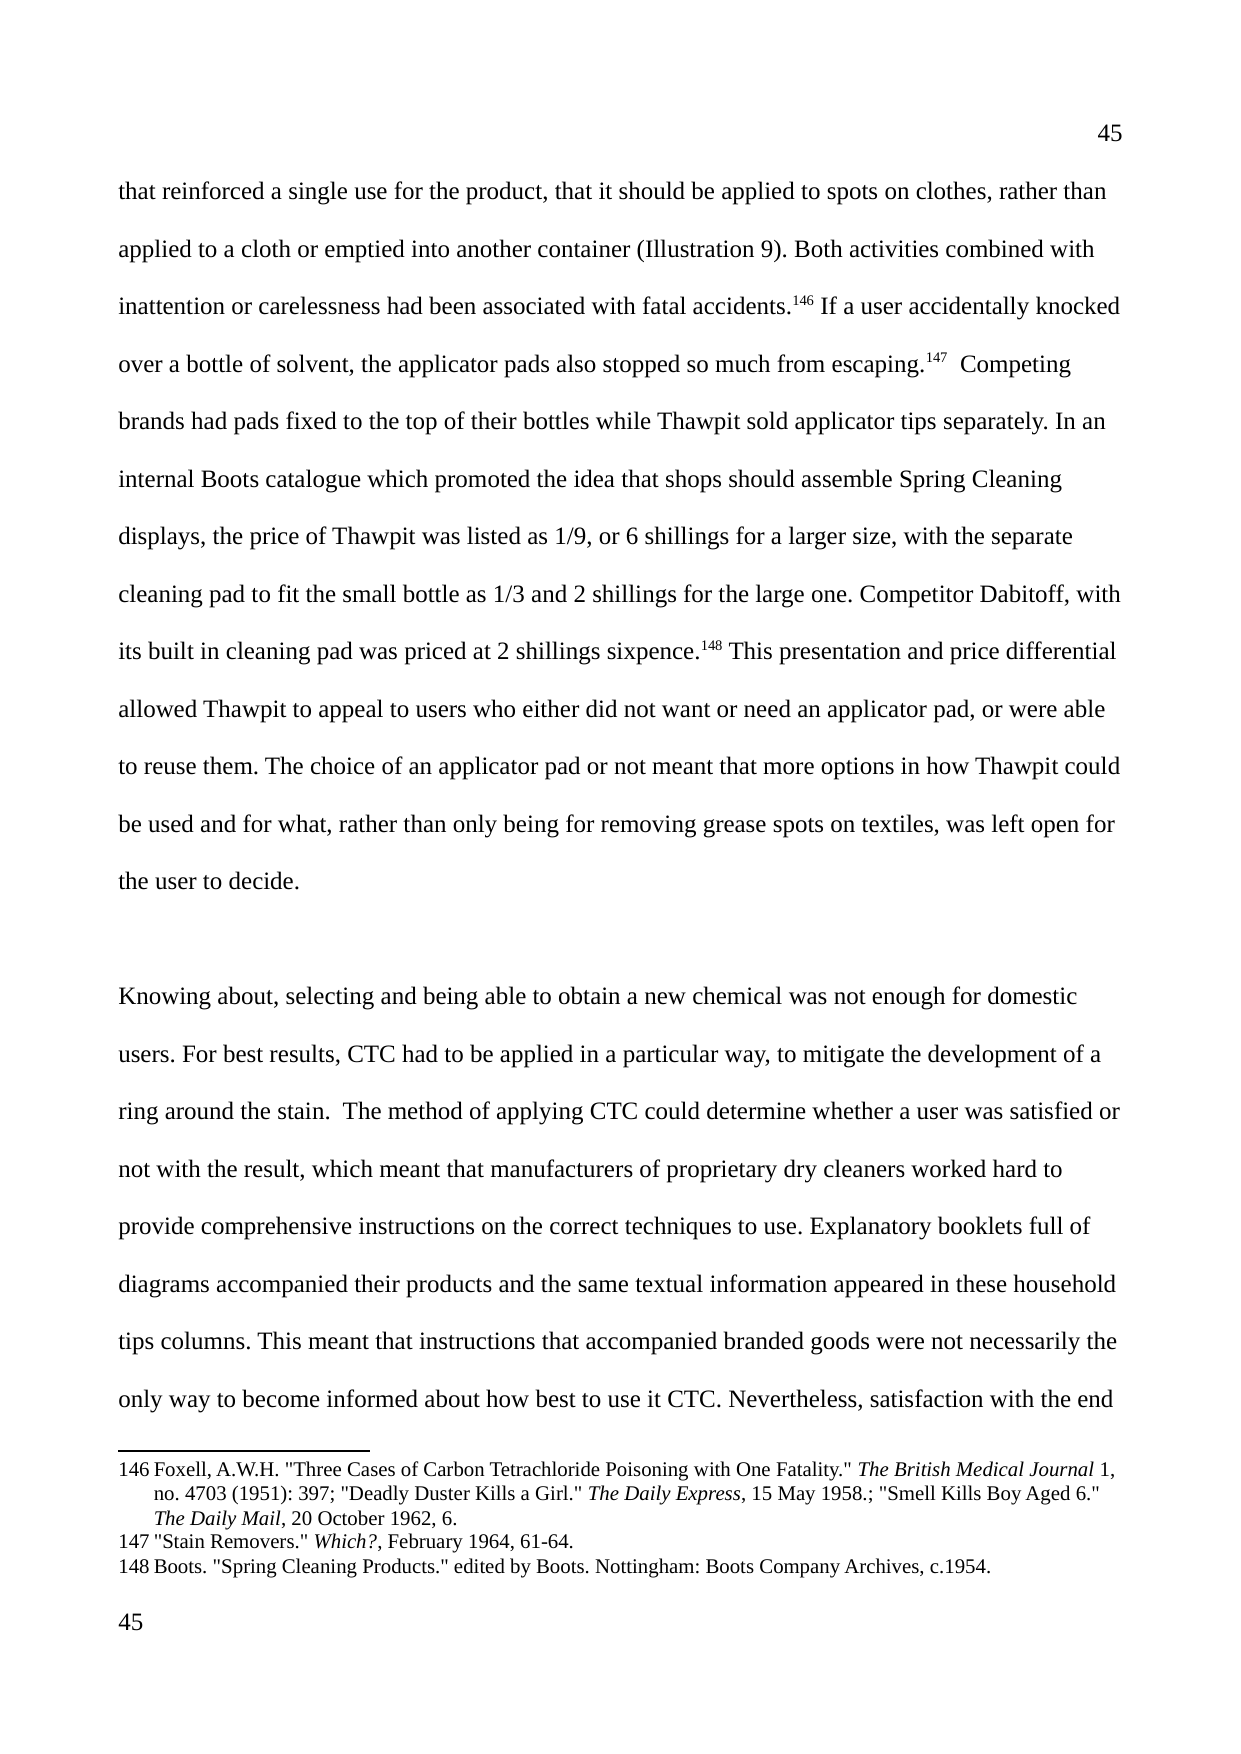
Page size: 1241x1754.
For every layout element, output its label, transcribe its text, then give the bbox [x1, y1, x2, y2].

text Boots. "Spring Cleaning Products." edited by Boots. Nottingham: Boots Company Archives, c.1954. [118, 1553, 1122, 1578]
text Foxell, A.W.H. "Three Cases of Carbon Tetrachloride Poisoning with One Fatality." The British Medical Journal 1, no. 4703 (1951): 397; "Deadly Duster Kills a Girl." The Daily Express, 15 May 1958.; "Smell Kills Boy Aged 6." The Daily Mail, 20 October 1962, 6. [118, 1457, 1122, 1529]
text that reinforced a single use for the product, that it should be applied to spots on clothes, rather than applied to a cloth or emptied into another container (Illustration 9). Both activities combined with inattention or carelessness had been associated with fatal accidents. If a user accidentally knocked over a bottle of solvent, the applicator pads also stopped so much from escaping. Competing brands had pads fixed to the top of their bottles while Thawpit sold applicator tips separately. In an internal Boots catalogue which promoted the idea that shops should assemble Spring Cleaning displays, the price of Thawpit was listed as 1/9, or 6 shillings for a larger size, with the separate cleaning pad to fit the small bottle as 1/3 and 2 shillings for the large one. Competitor Dabitoff, with its built in cleaning pad was priced at 2 shillings sixpence. This presentation and price differential allowed Thawpit to appeal to users who either did not want or need an applicator pad, or were able to reuse them. The choice of an applicator pad or not meant that more options in how Thawpit could be used and for what, rather than only being for removing grease spots on textiles, was left open for the user to decide. [118, 176, 1122, 895]
text Knowing about, selecting and being able to obtain a new chemical was not enough for domestic users. For best results, CTC had to be applied in a particular way, to mitigate the development of a ring around the stain. The method of applying CTC could determine whether a user was satisfied or not with the result, which meant that manufacturers of proprietary dry cleaners worked hard to provide comprehensive instructions on the correct techniques to use. Explanatory booklets full of diagrams accompanied their products and the same textual information appeared in these household tips columns. This meant that instructions that accompanied branded goods were not necessarily the only way to become informed about how best to use it CTC. Nevertheless, satisfaction with the end [118, 981, 1122, 1413]
text "Stain Removers." Which?, February 1964, 61-64. [118, 1529, 1122, 1553]
